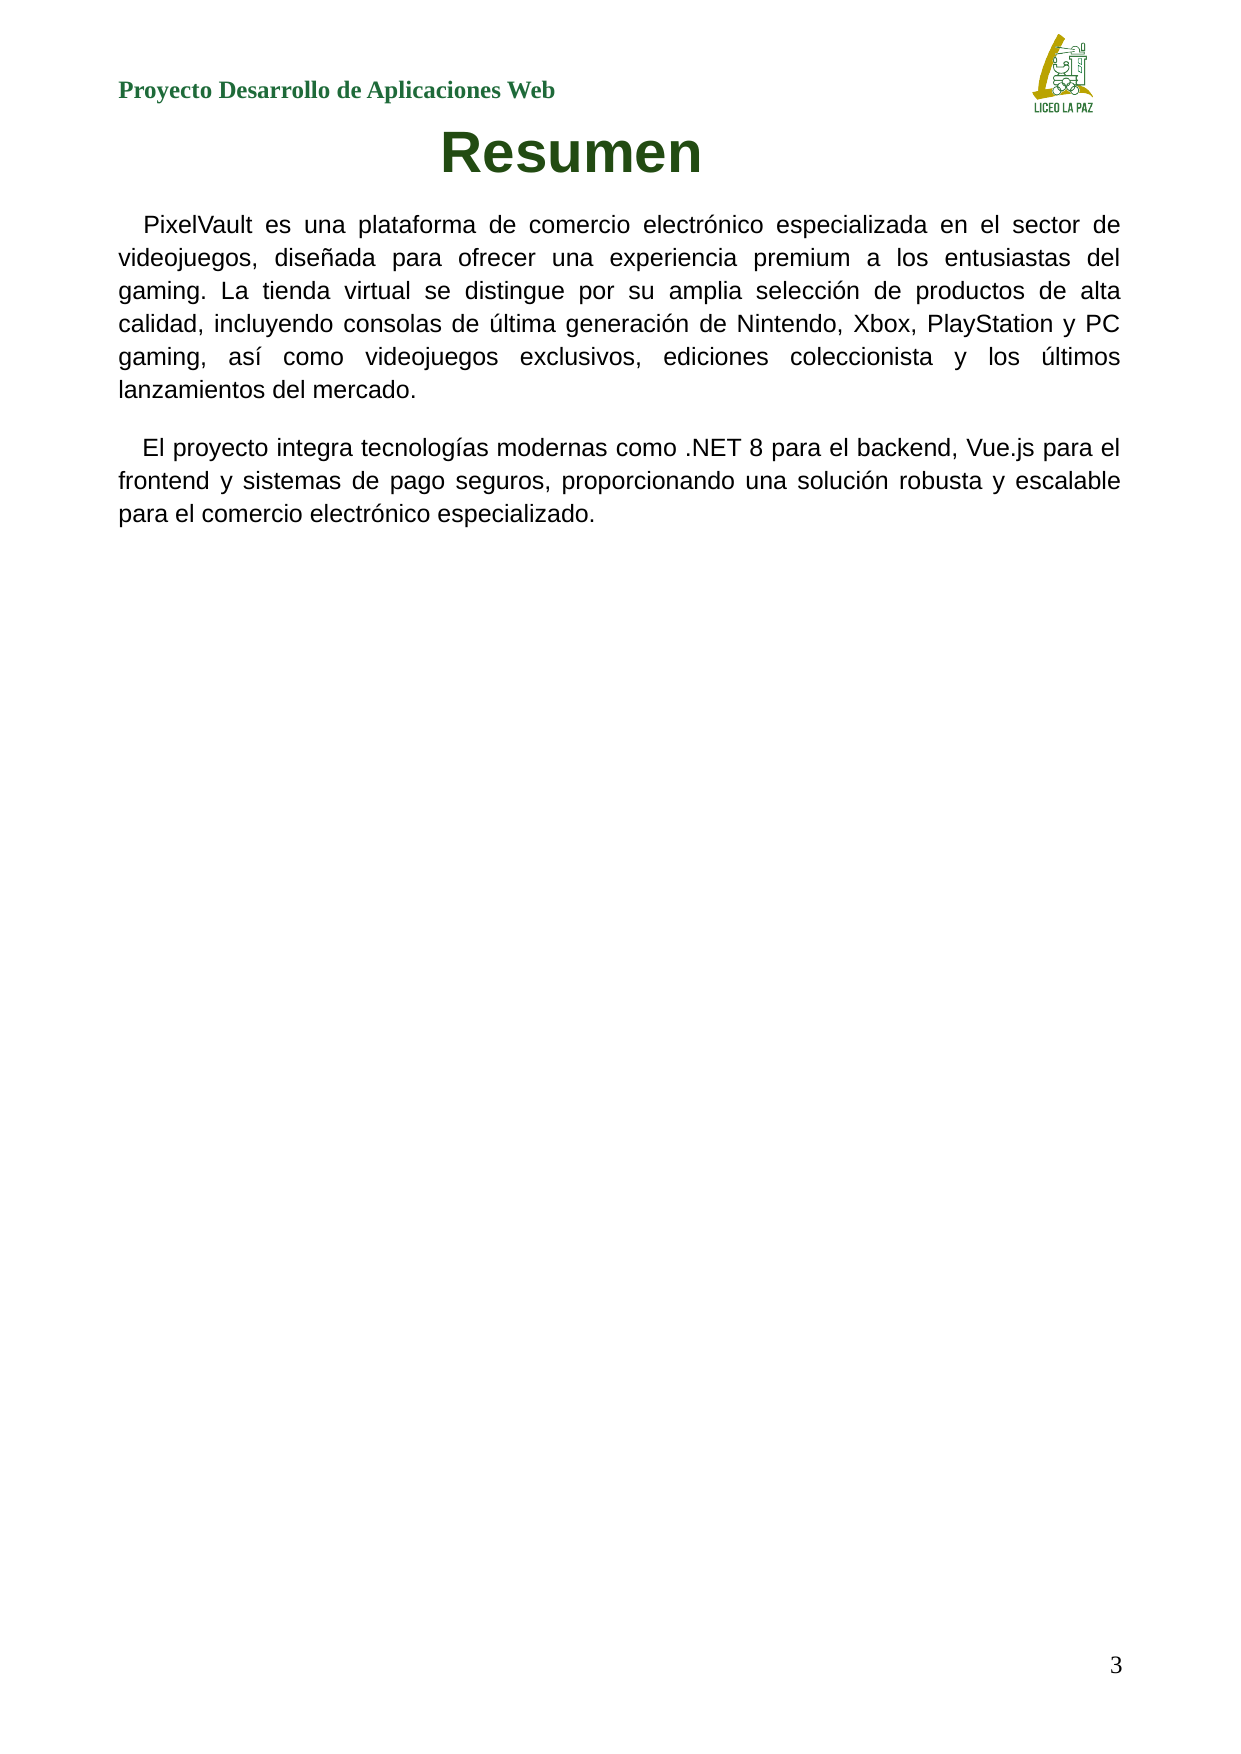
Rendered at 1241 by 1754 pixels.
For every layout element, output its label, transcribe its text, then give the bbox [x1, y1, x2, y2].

text El proyecto integra tecnologías modernas como .NET 8 para el backend, Vue.js para el frontend y sistemas de pago seguros, proporcionando una solución robusta y escalable para el comercio electrónico especializado. [118, 433, 1122, 528]
text PixelVault es una plataforma de comercio electrónico especializada en el sector de videojuegos, diseñada para ofrecer una experiencia premium a los entusiastas del gaming. La tienda virtual se distingue por su amplia selección de productos de alta calidad, incluyendo consolas de última generación de Nintendo, Xbox, PlayStation y PC gaming, así como videojuegos exclusivos, ediciones coleccionista y los últimos lanzamientos del mercado. [118, 210, 1122, 404]
subtitle Resumen [118, 118, 1122, 185]
picture [1025, 26, 1100, 118]
